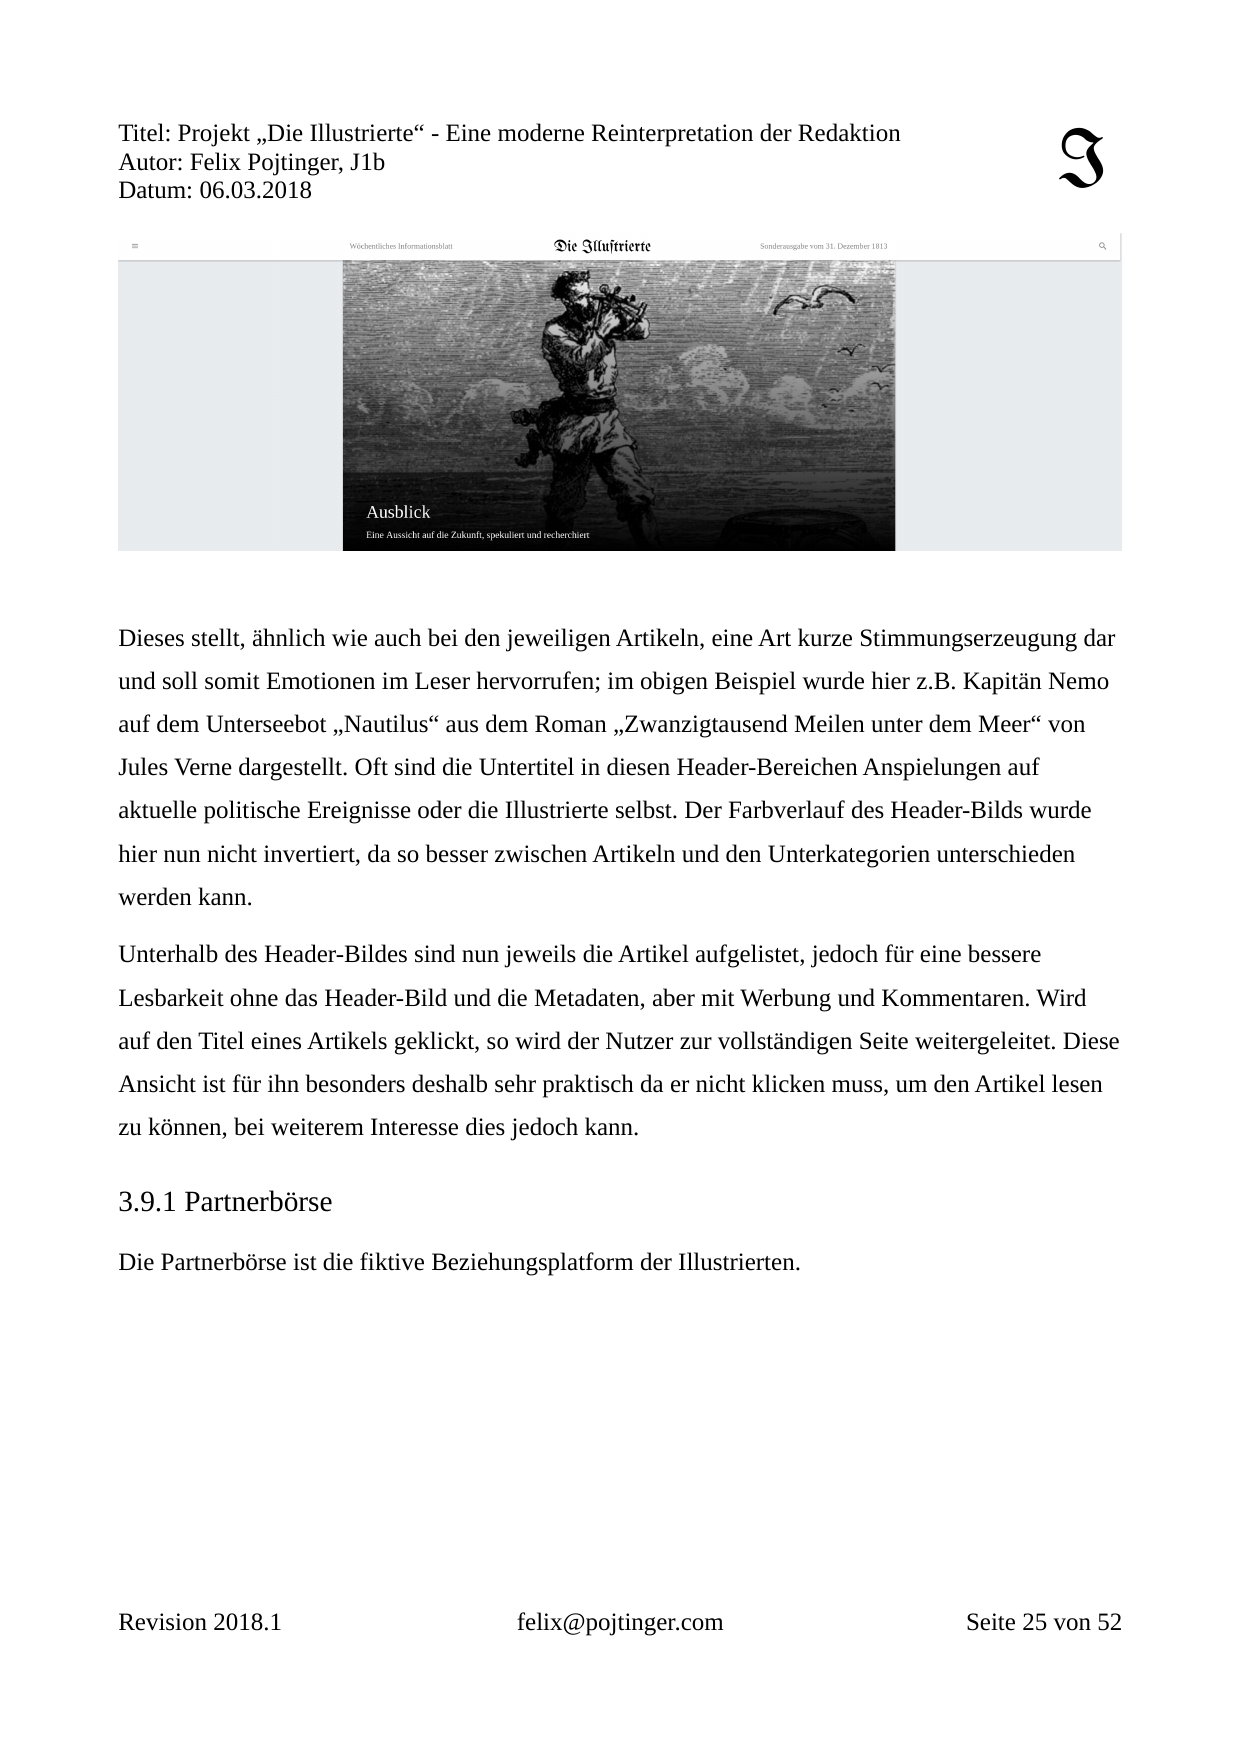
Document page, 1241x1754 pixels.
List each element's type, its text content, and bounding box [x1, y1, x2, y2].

text Dieses stellt, ähnlich wie auch bei den jeweiligen Artikeln, eine Art kurze Stimmungserzeugung dar und soll somit Emotionen im Leser hervorrufen; im obigen Beispiel wurde hier z.B. Kapitän Nemo auf dem Unterseebot „Nautilus“ aus dem Roman „Zwanzigtausend Meilen unter dem Meer“ von Jules Verne dargestellt. Oft sind die Untertitel in diesen Header-Bereichen Anspielungen auf aktuelle politische Ereignisse oder die Illustrierte selbst. Der Farbverlauf des Header-Bilds wurde hier nun nicht invertiert, da so besser zwischen Artikeln und den Unterkategorien unterschieden werden kann. [118, 623, 1122, 911]
text Die Partnerbörse ist die fiktive Beziehungsplatform der Illustrierten. [118, 1247, 1122, 1276]
picture [1046, 120, 1120, 194]
text Unterhalb des Header-Bildes sind nun jeweils die Artikel aufgelistet, jedoch für eine bessere Lesbarkeit ohne das Header-Bild und die Metadaten, aber mit Werbung und Kommentaren. Wird auf den Titel eines Artikels geklickt, so wird der Nutzer zur vollständigen Seite weitergeleitet. Diese Ansicht ist für ihn besonders deshalb sehr praktisch da er nicht klicken muss, um den Artikel lesen zu können, bei weiterem Interesse dies jedoch kann. [118, 939, 1122, 1141]
subtitle 3.9.1 Partnerbörse [118, 1184, 1122, 1218]
picture [118, 233, 1123, 551]
